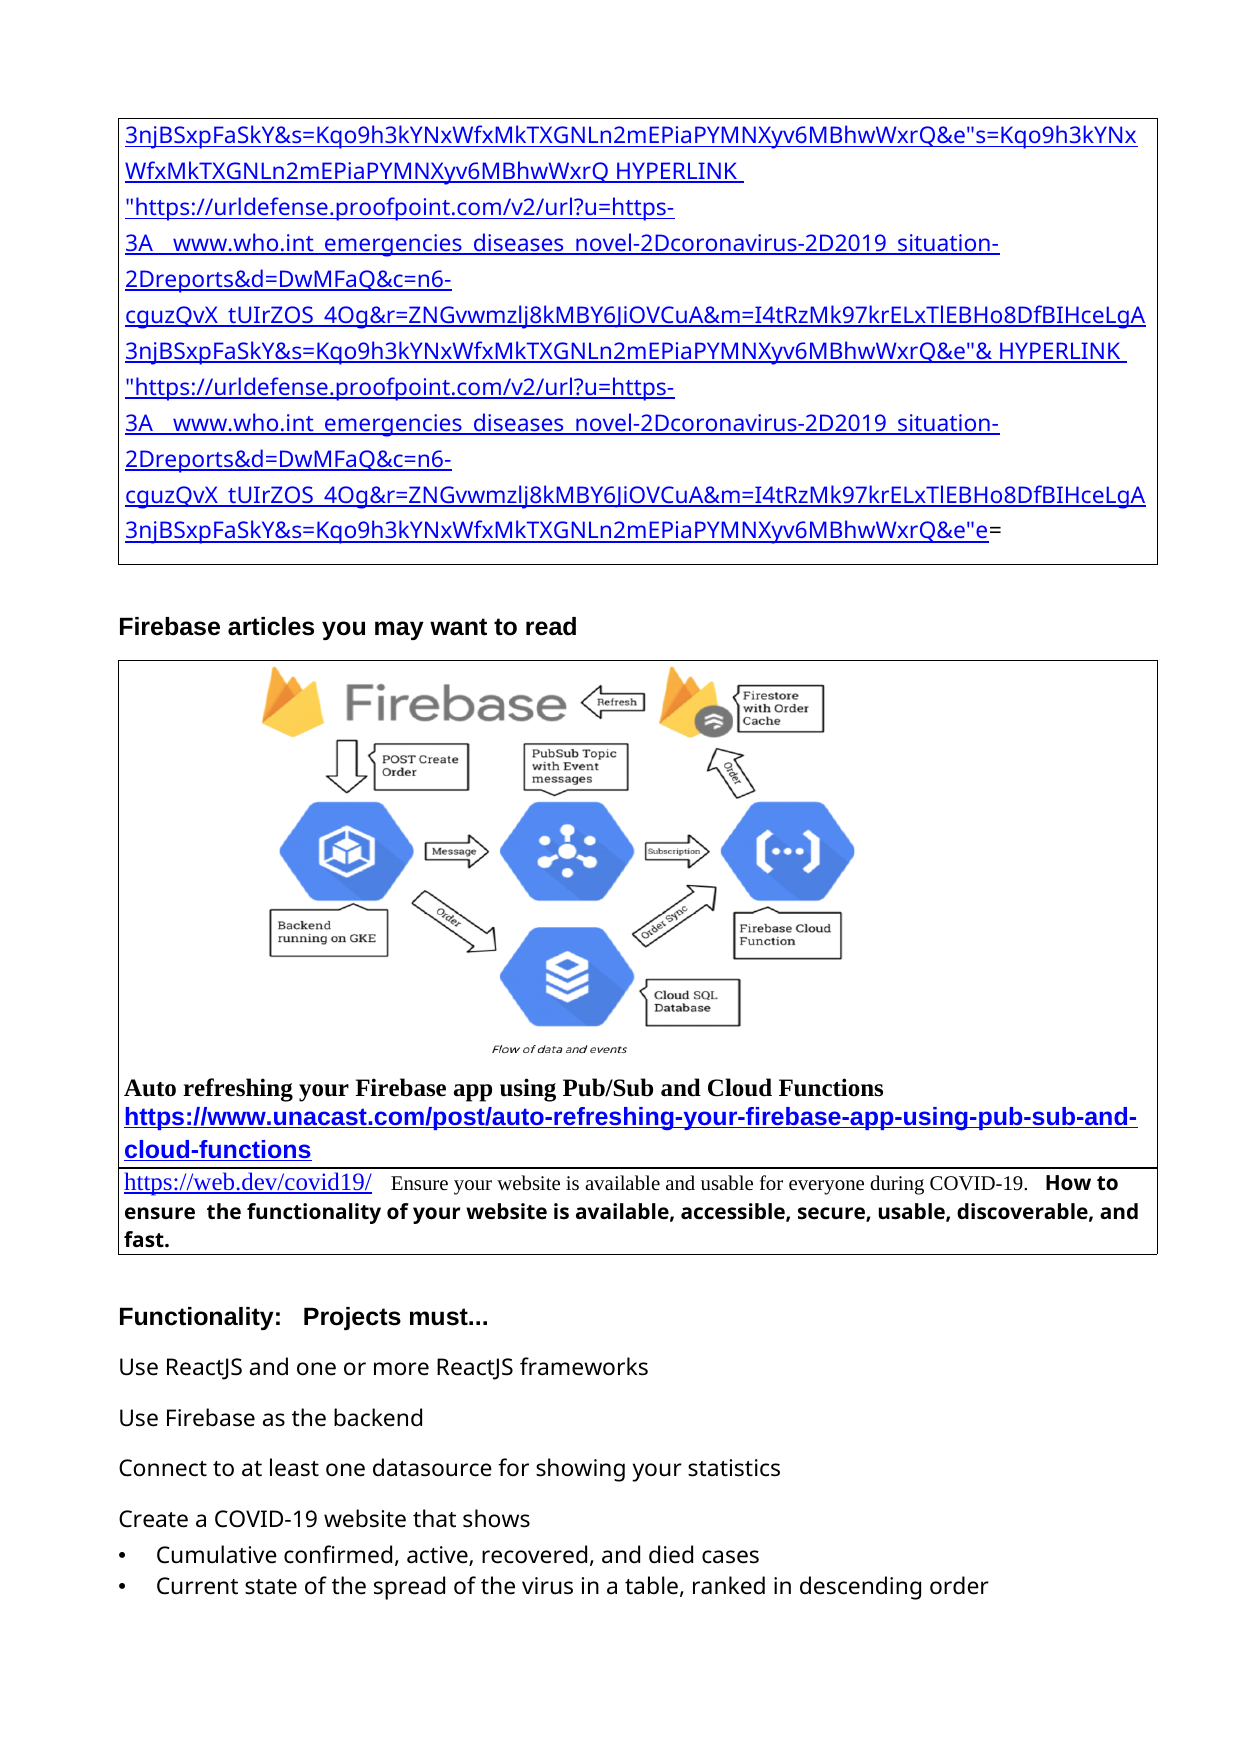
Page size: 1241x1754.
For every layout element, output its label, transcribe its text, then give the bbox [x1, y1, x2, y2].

list Cumulative confirmed, active, recovered, and died cases [81, 1539, 1122, 1570]
table_cell https://web.dev/covid19/ Ensure your website is available and usable for everyone during COVID-19. How to ensure the functionality of your website is available, accessible, secure, usable, discoverable, and fast. [119, 1169, 1157, 1254]
text Use Firebase as the backend [118, 1402, 1122, 1433]
text Firebase articles you may want to read [118, 612, 1122, 641]
table_header 3njBSxpFaSkY&s=Kqo9h3kYNxWfxMkTXGNLn2mEPiaPYMNXyv6MBhwWxrQ&e"s=Kqo9h3kYNxWfxMkTXGNLn2mEPiaPYMNXyv6MBhwWxrQ HYPERLINK "https://urldefense.proofpoint.com/v2/url?u=https-3A__www.who.int_emergencies_diseases_novel-2Dcoronavirus-2D2019_situation-2Dreports&d=DwMFaQ&c=n6-cguzQvX_tUIrZOS_4Og&r=ZNGvwmzlj8kMBY6JiOVCuA&m=I4tRzMk97krELxTlEBHo8DfBIHceLgA3njBSxpFaSkY&s=Kqo9h3kYNxWfxMkTXGNLn2mEPiaPYMNXyv6MBhwWxrQ&e"& HYPERLINK "https://urldefense.proofpoint.com/v2/url?u=https-3A__www.who.int_emergencies_diseases_novel-2Dcoronavirus-2D2019_situation-2Dreports&d=DwMFaQ&c=n6-cguzQvX_tUIrZOS_4Og&r=ZNGvwmzlj8kMBY6JiOVCuA&m=I4tRzMk97krELxTlEBHo8DfBIHceLgA3njBSxpFaSkY&s=Kqo9h3kYNxWfxMkTXGNLn2mEPiaPYMNXyv6MBhwWxrQ&e"e= [119, 119, 1157, 564]
text Create a COVID-19 website that shows [118, 1503, 1122, 1534]
text Use ReactJS and one or more ReactJS frameworks [118, 1351, 1122, 1382]
text Functionality: Projects must... [118, 1301, 1122, 1332]
text Connect to at least one datasource for showing your statistics [118, 1452, 1122, 1483]
table_header Auto refreshing your Firebase app using Pub/Sub and Cloud Functions https://www.unacast.com/post/auto-refreshing-your-firebase-app-using-pub-sub-and-cloud-functions [119, 661, 1157, 1167]
list Current state of the spread of the virus in a table, ranked in descending order [81, 1570, 1122, 1601]
